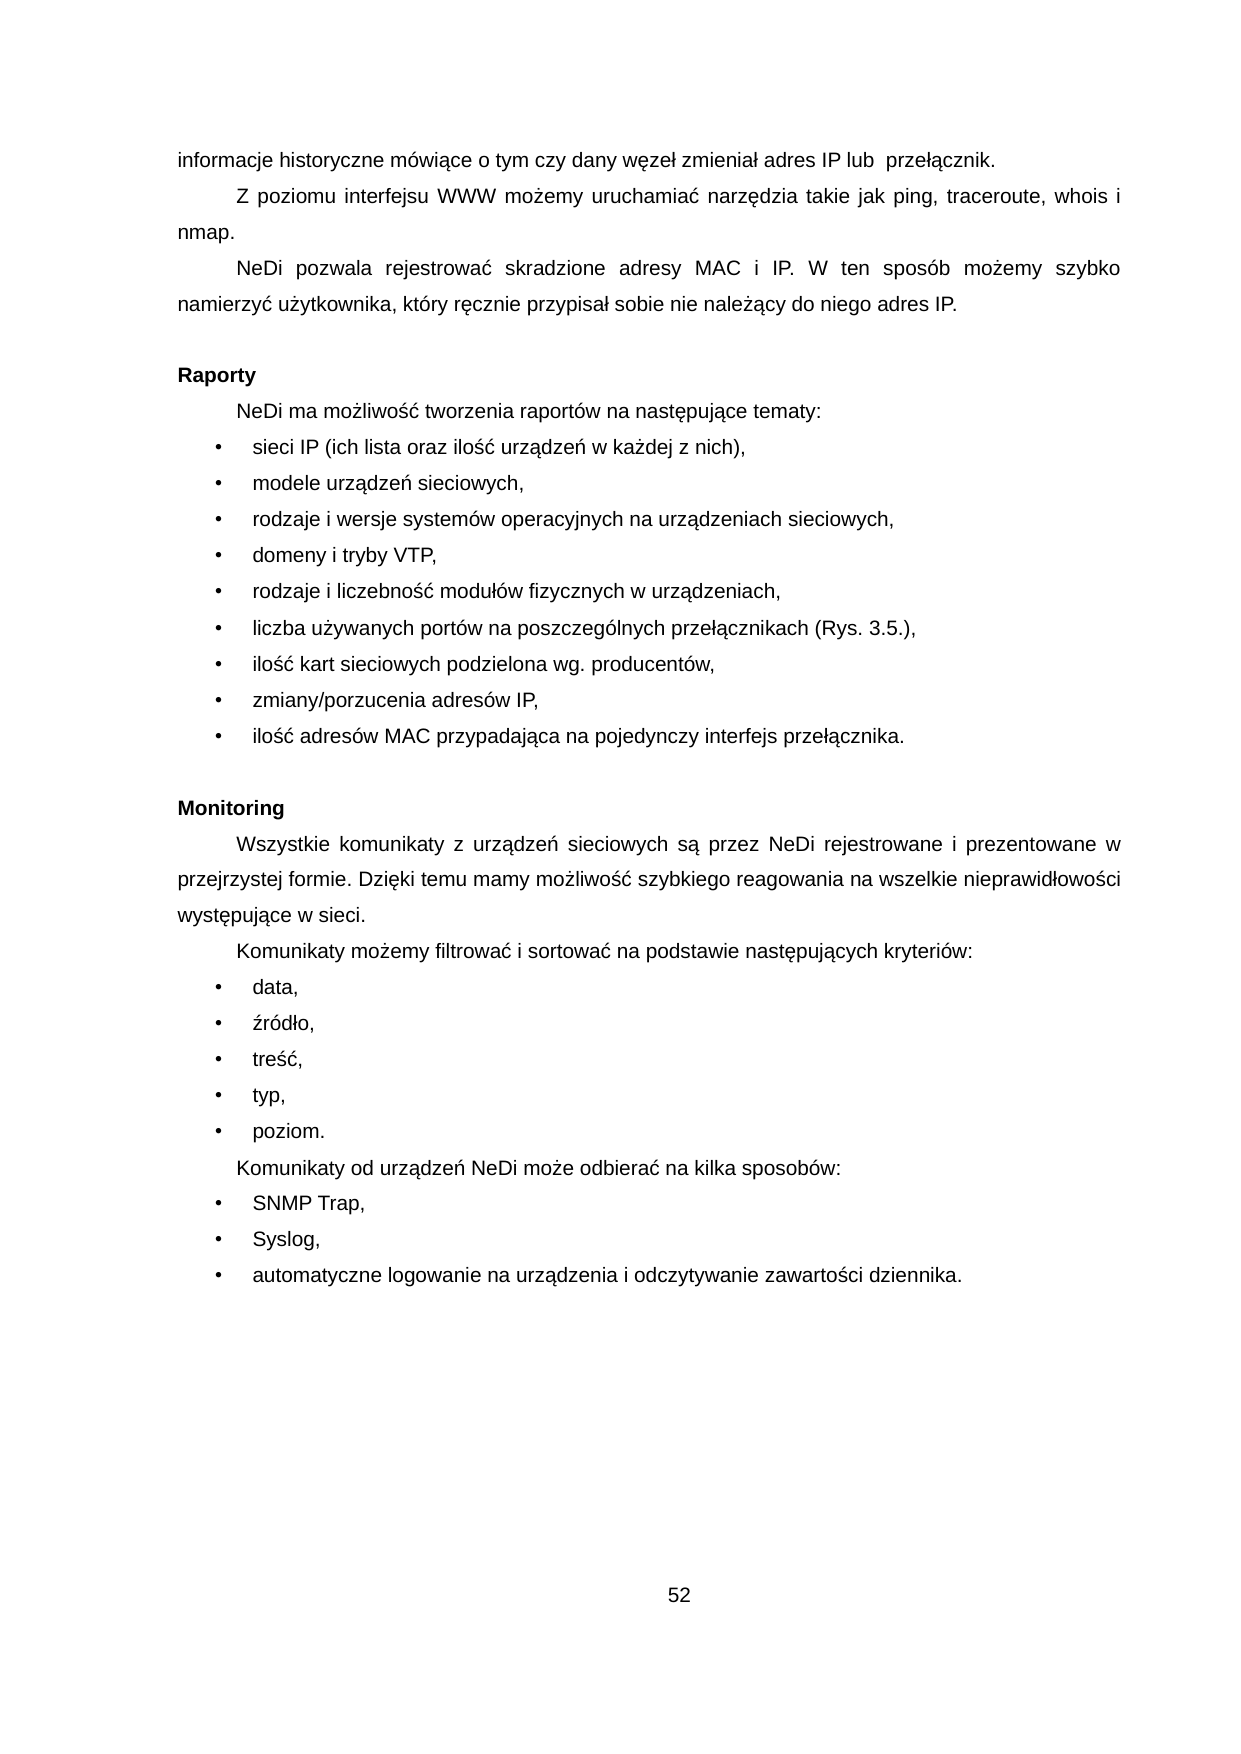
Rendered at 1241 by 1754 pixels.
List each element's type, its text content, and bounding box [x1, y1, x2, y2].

list domeny i tryby VTP, [215, 543, 1122, 567]
list treść, [215, 1047, 1122, 1071]
text Komunikaty od urządzeń NeDi może odbierać na kilka sposobów: [177, 1155, 1122, 1179]
text Raporty [177, 363, 1122, 387]
list modele urządzeń sieciowych, [215, 471, 1122, 495]
text Komunikaty możemy filtrować i sortować na podstawie następujących kryteriów: [177, 939, 1122, 963]
list liczba używanych portów na poszczególnych przełącznikach (Rys. 3.5.), [215, 615, 1122, 639]
text Z poziomu interfejsu WWW możemy uruchamiać narzędzia takie jak ping, traceroute, whois i nmap. [177, 183, 1122, 243]
text Monitoring [177, 795, 1122, 819]
text NeDi pozwala rejestrować skradzione adresy MAC i IP. W ten sposób możemy szybko namierzyć użytkownika, który ręcznie przypisał sobie nie należący do niego adres IP. [177, 255, 1122, 315]
text informacje historyczne mówiące o tym czy dany węzeł zmieniał adres IP lub przełącznik. [177, 148, 1122, 172]
list rodzaje i liczebność modułów fizycznych w urządzeniach, [215, 579, 1122, 603]
list Syslog, [215, 1227, 1122, 1251]
list typ, [215, 1083, 1122, 1107]
text Wszystkie komunikaty z urządzeń sieciowych są przez NeDi rejestrowane i prezentowane w przejrzystej formie. Dzięki temu mamy możliwość szybkiego reagowania na wszelkie nieprawidłowości występujące w sieci. [177, 831, 1122, 927]
list ilość kart sieciowych podzielona wg. producentów, [215, 651, 1122, 675]
list automatyczne logowanie na urządzenia i odczytywanie zawartości dziennika. [215, 1263, 1122, 1287]
list zmiany/porzucenia adresów IP, [215, 687, 1122, 711]
list sieci IP (ich lista oraz ilość urządzeń w każdej z nich), [215, 435, 1122, 459]
list źródło, [215, 1011, 1122, 1035]
list rodzaje i wersje systemów operacyjnych na urządzeniach sieciowych, [215, 507, 1122, 531]
text NeDi ma możliwość tworzenia raportów na następujące tematy: [177, 399, 1122, 423]
list SNMP Trap, [215, 1191, 1122, 1215]
list poziom. [215, 1119, 1122, 1143]
list ilość adresów MAC przypadająca na pojedynczy interfejs przełącznika. [215, 723, 1122, 747]
list data, [215, 975, 1122, 999]
